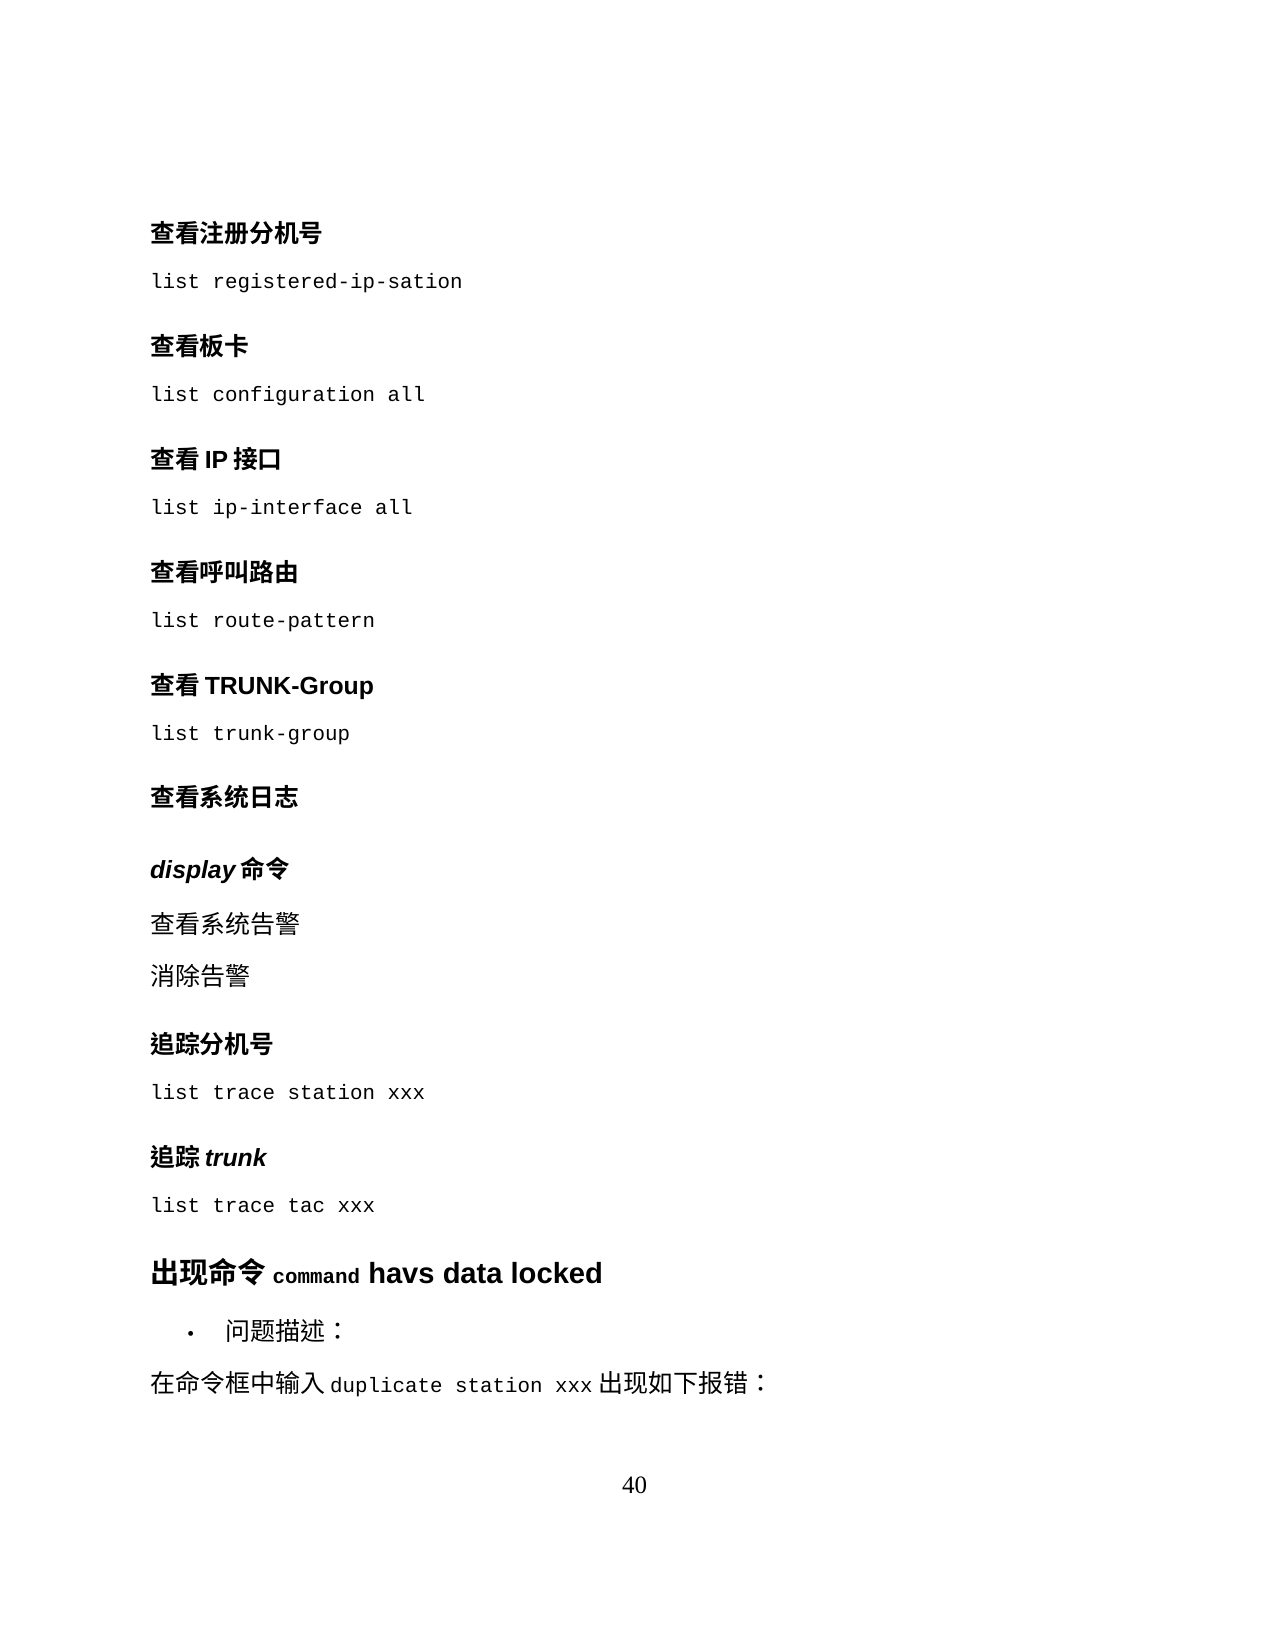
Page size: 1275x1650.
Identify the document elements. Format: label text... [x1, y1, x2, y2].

subtitle 追踪trunk [150, 1139, 1125, 1173]
text list ip-interface all [150, 497, 1125, 521]
text list configuration all [150, 384, 1125, 408]
text 查看系统告警 [150, 907, 1125, 941]
text 在命令框中输入duplicate station xxx 出现如下报错： [150, 1366, 1125, 1399]
subtitle 追踪分机号 [150, 1027, 1125, 1061]
subtitle 查看TRUNK-Group [150, 667, 1125, 701]
subtitle 查看板卡 [150, 329, 1125, 363]
text 消除告警 [150, 959, 1125, 993]
text list trace tac xxx [150, 1195, 1125, 1218]
text list route-pattern [150, 610, 1125, 633]
subtitle 查看IP接口 [150, 442, 1125, 476]
subtitle 出现命令command havs data locked [150, 1252, 1125, 1292]
subtitle 查看注册分机号 [150, 216, 1125, 250]
text list trace station xxx [150, 1082, 1125, 1106]
subtitle 查看呼叫路由 [150, 555, 1125, 588]
subtitle display命令 [150, 852, 1125, 885]
subtitle 查看系统日志 [150, 780, 1125, 814]
list 问题描述： [187, 1313, 1125, 1348]
text list registered-ip-sation [150, 271, 1125, 295]
text list trunk-group [150, 723, 1125, 746]
